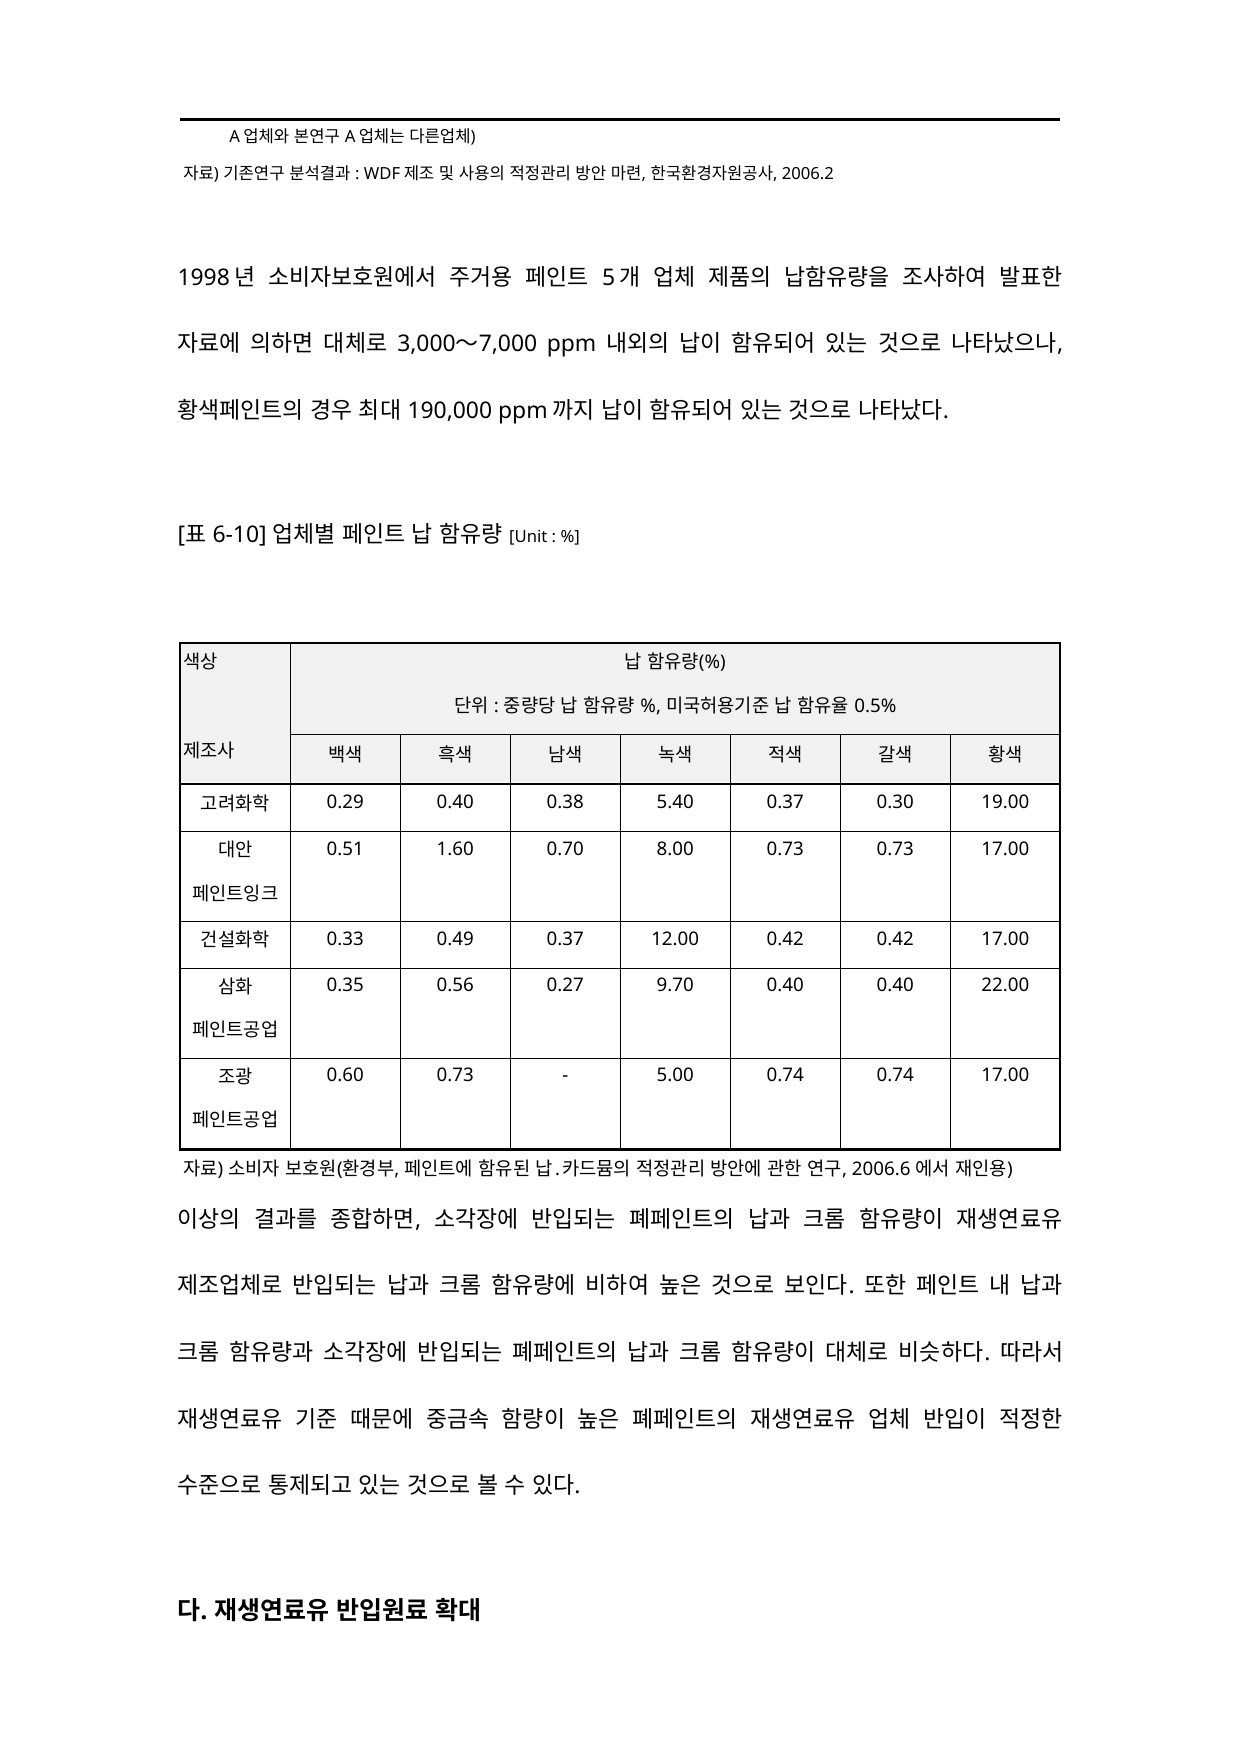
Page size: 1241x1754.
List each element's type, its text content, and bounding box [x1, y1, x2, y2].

table_cell 0.30 [841, 785, 950, 831]
table_cell 17.00 [951, 832, 1059, 921]
text 1998년 소비자보호원에서 주거용 페인트 5개 업체 제품의 납함유량을 조사하여 발표한 자료에 의하면 대체로 3,000〜7,000 ppm 내외의 납이 함유되어 있는 것으로 나타났으나, 황색페인트의 경우 최대 190,000 ppm까지 납이 함유되어 있는 것으로 나타났다. [177, 259, 1063, 425]
table_cell 삼화 페인트공업 [181, 969, 290, 1058]
table_cell 5.40 [621, 785, 730, 831]
table_header 색상 제조사 [181, 644, 290, 782]
table_cell 건설화학 [181, 922, 290, 968]
table_cell 고려화학 [181, 785, 290, 831]
table_header 납 함유량(%) 단위 : 중량당 납 함유량 %, 미국허용기준 납 함유율 0.5% [291, 644, 1059, 734]
table_cell 17.00 [951, 922, 1059, 968]
table_cell 5.00 [621, 1059, 730, 1148]
table_cell 조광 페인트공업 [181, 1059, 290, 1148]
table_cell 0.29 [291, 785, 400, 831]
table_cell 12.00 [621, 922, 730, 968]
table_cell 0.42 [841, 922, 950, 968]
table_cell 0.73 [731, 832, 840, 921]
table_cell 0.51 [291, 832, 400, 921]
table_cell 8.00 [621, 832, 730, 921]
text [표 6-10] 업체별 페인트 납 함유량 [Unit : %] [177, 515, 1063, 549]
table_cell 0.49 [401, 922, 510, 968]
table_cell 자료) 소비자 보호원(환경부, 페인트에 함유된 납․카드뮴의 적정관리 방안에 관한 연구, 2006.6 에서 재인용) [180, 1151, 1060, 1198]
table_cell 0.70 [511, 832, 620, 921]
table_cell 녹색 [621, 735, 730, 782]
table_cell 0.37 [731, 785, 840, 831]
table_cell 17.00 [951, 1059, 1059, 1148]
table_cell 0.38 [511, 785, 620, 831]
table_cell 0.40 [731, 969, 840, 1058]
table_cell 흑색 [401, 735, 510, 782]
table_cell A업체와 본연구 A업체는 다른업체) 자료) 기존연구 분석결과 : WDF제조 및 사용의 적정관리 방안 마련, 한국환경자원공사, 2006.2 [180, 121, 1060, 199]
table_cell 22.00 [951, 969, 1059, 1058]
text 다. 재생연료유 반입원료 확대 [177, 1590, 1063, 1627]
table_cell 백색 [291, 735, 400, 782]
table_cell 0.56 [401, 969, 510, 1058]
table_cell 갈색 [841, 735, 950, 782]
table_cell 0.73 [401, 1059, 510, 1148]
table_cell 19.00 [951, 785, 1059, 831]
table_cell 0.42 [731, 922, 840, 968]
table_cell 0.40 [841, 969, 950, 1058]
table_cell 0.27 [511, 969, 620, 1058]
table_cell 0.60 [291, 1059, 400, 1148]
table_cell 황색 [951, 735, 1059, 782]
table_cell 0.40 [401, 785, 510, 831]
table_cell 0.74 [731, 1059, 840, 1148]
table_cell 1.60 [401, 832, 510, 921]
table_cell 적색 [731, 735, 840, 782]
table_cell 9.70 [621, 969, 730, 1058]
table_cell 0.33 [291, 922, 400, 968]
table_cell 0.73 [841, 832, 950, 921]
table_cell 남색 [511, 735, 620, 782]
table_cell - [511, 1059, 620, 1148]
table_cell 0.35 [291, 969, 400, 1058]
table_cell 대안 페인트잉크 [181, 832, 290, 921]
table_cell 0.74 [841, 1059, 950, 1148]
table_cell 0.37 [511, 922, 620, 968]
text 이상의 결과를 종합하면, 소각장에 반입되는 폐페인트의 납과 크롬 함유량이 재생연료유 제조업체로 반입되는 납과 크롬 함유량에 비하여 높은 것으로 보인다. 또한 페인트 내 납과 크롬 함유량과 소각장에 반입되는 폐페인트의 납과 크롬 함유량이 대체로 비슷하다. 따라서 재생연료유 기준 때문에 중금속 함량이 높은 폐페인트의 재생연료유 업체 반입이 적정한 수준으로 통제되고 있는 것으로 볼 수 있다. [177, 1201, 1063, 1500]
